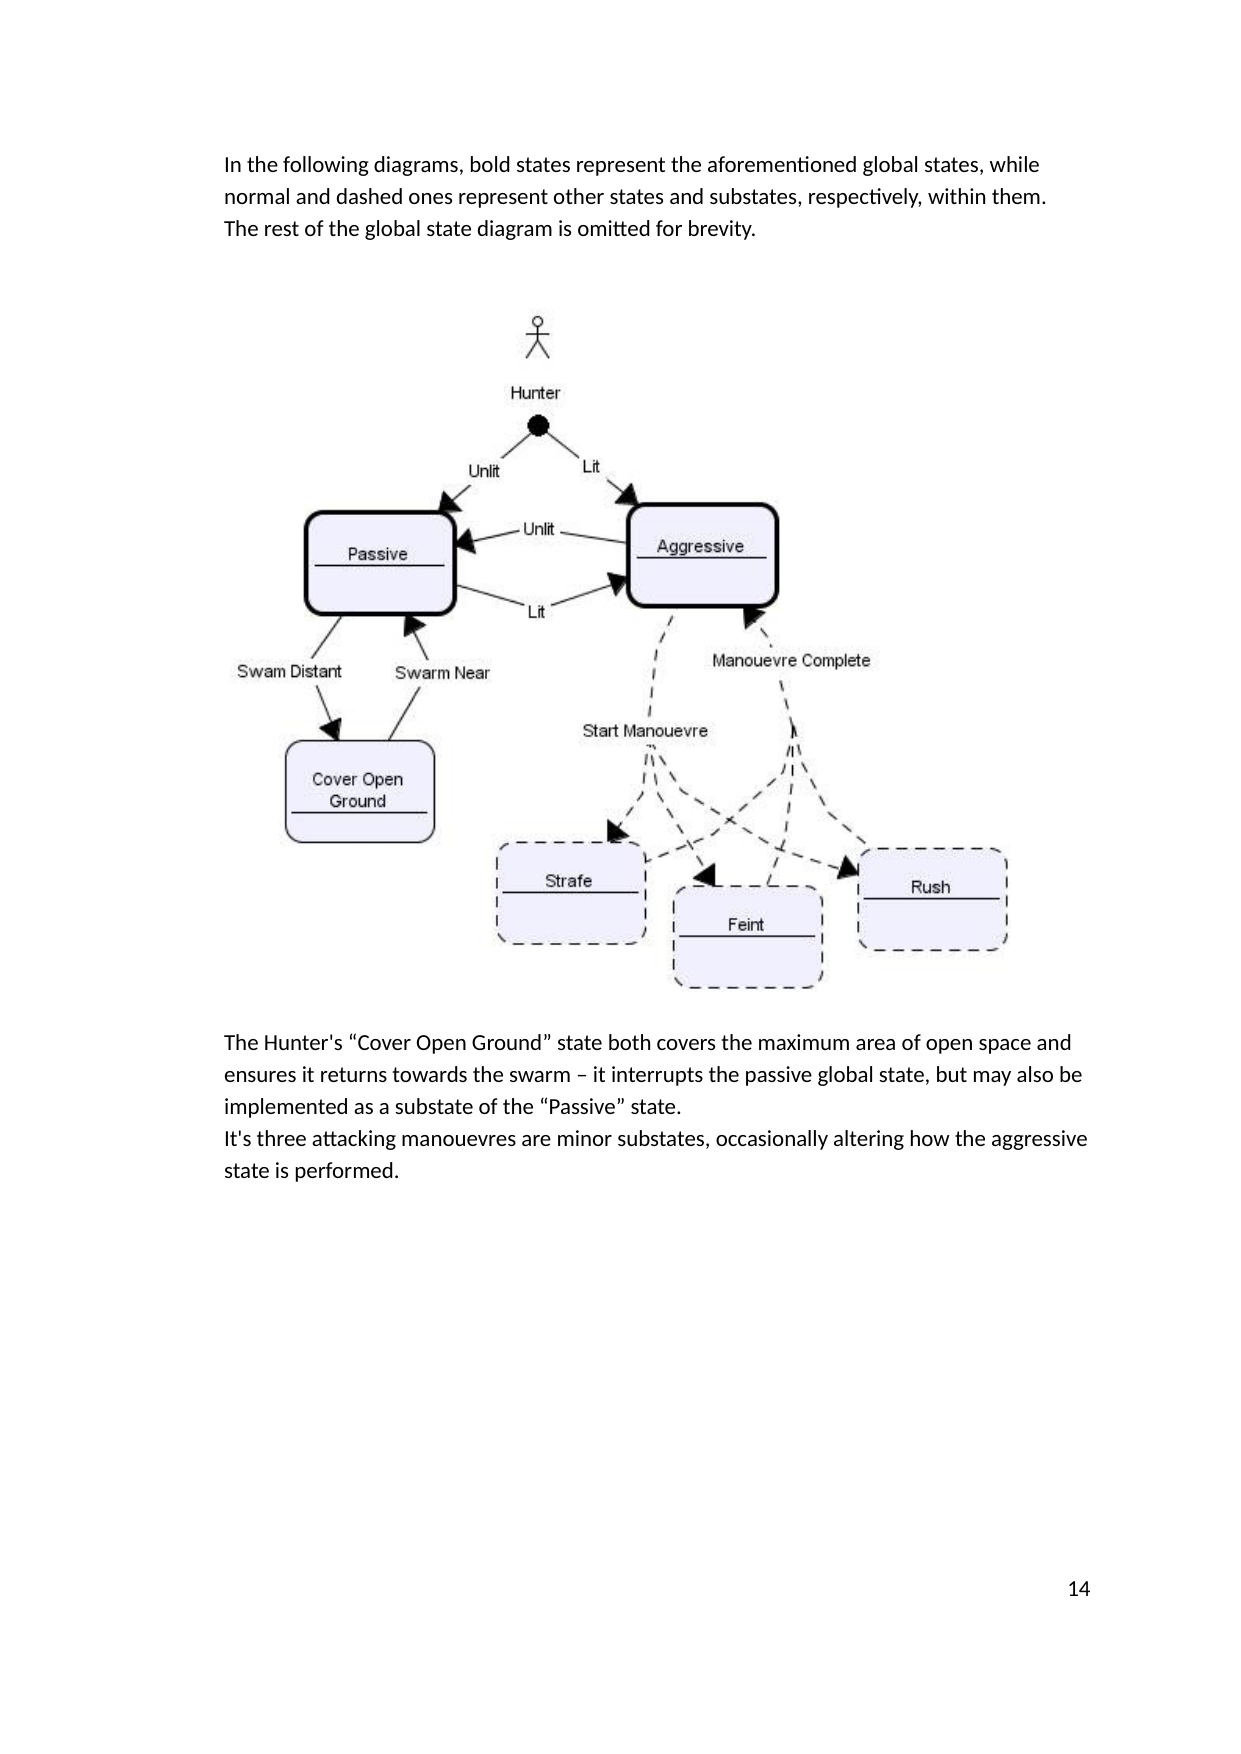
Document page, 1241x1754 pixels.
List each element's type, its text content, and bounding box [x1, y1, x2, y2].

text It's three attacking manouevres are minor substates, occasionally altering how the aggressive state is performed. [224, 1124, 1090, 1184]
picture [229, 296, 1011, 992]
text In the following diagrams, bold states represent the aforementioned global states, while normal and dashed ones represent other states and substates, respectively, within them. The rest of the global state diagram is omitted for brevity. [224, 150, 1090, 242]
text The Hunter's “Cover Open Ground” state both covers the maximum area of open space and ensures it returns towards the swarm – it interrupts the passive global state, but may also be implemented as a substate of the “Passive” state. [224, 1028, 1090, 1120]
